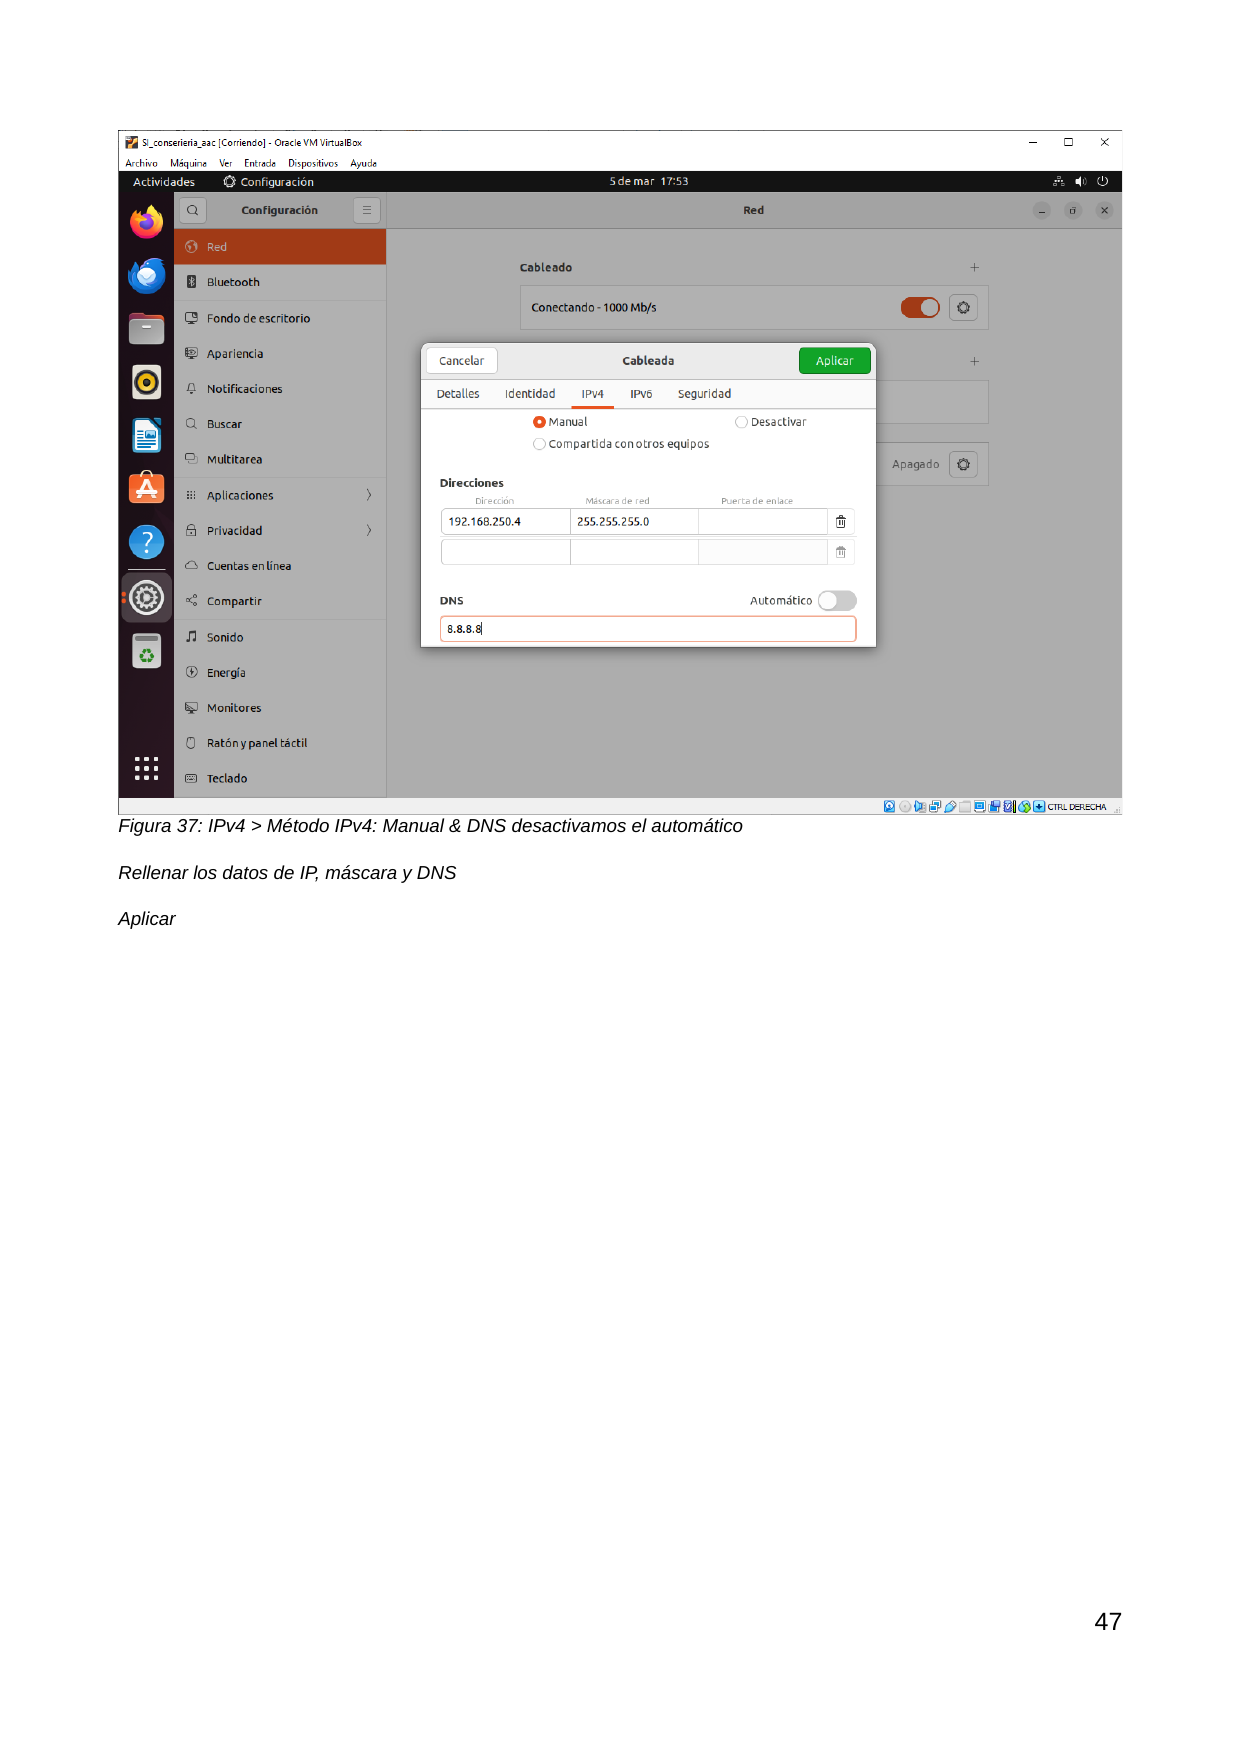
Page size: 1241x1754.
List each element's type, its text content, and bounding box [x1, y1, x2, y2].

text Aplicar [118, 908, 1122, 930]
picture [118, 130, 1123, 815]
text Figura 37: IPv4 > Método IPv4: Manual & DNS desactivamos el automático [118, 815, 1122, 837]
text Rellenar los datos de IP, máscara y DNS [118, 862, 1122, 883]
